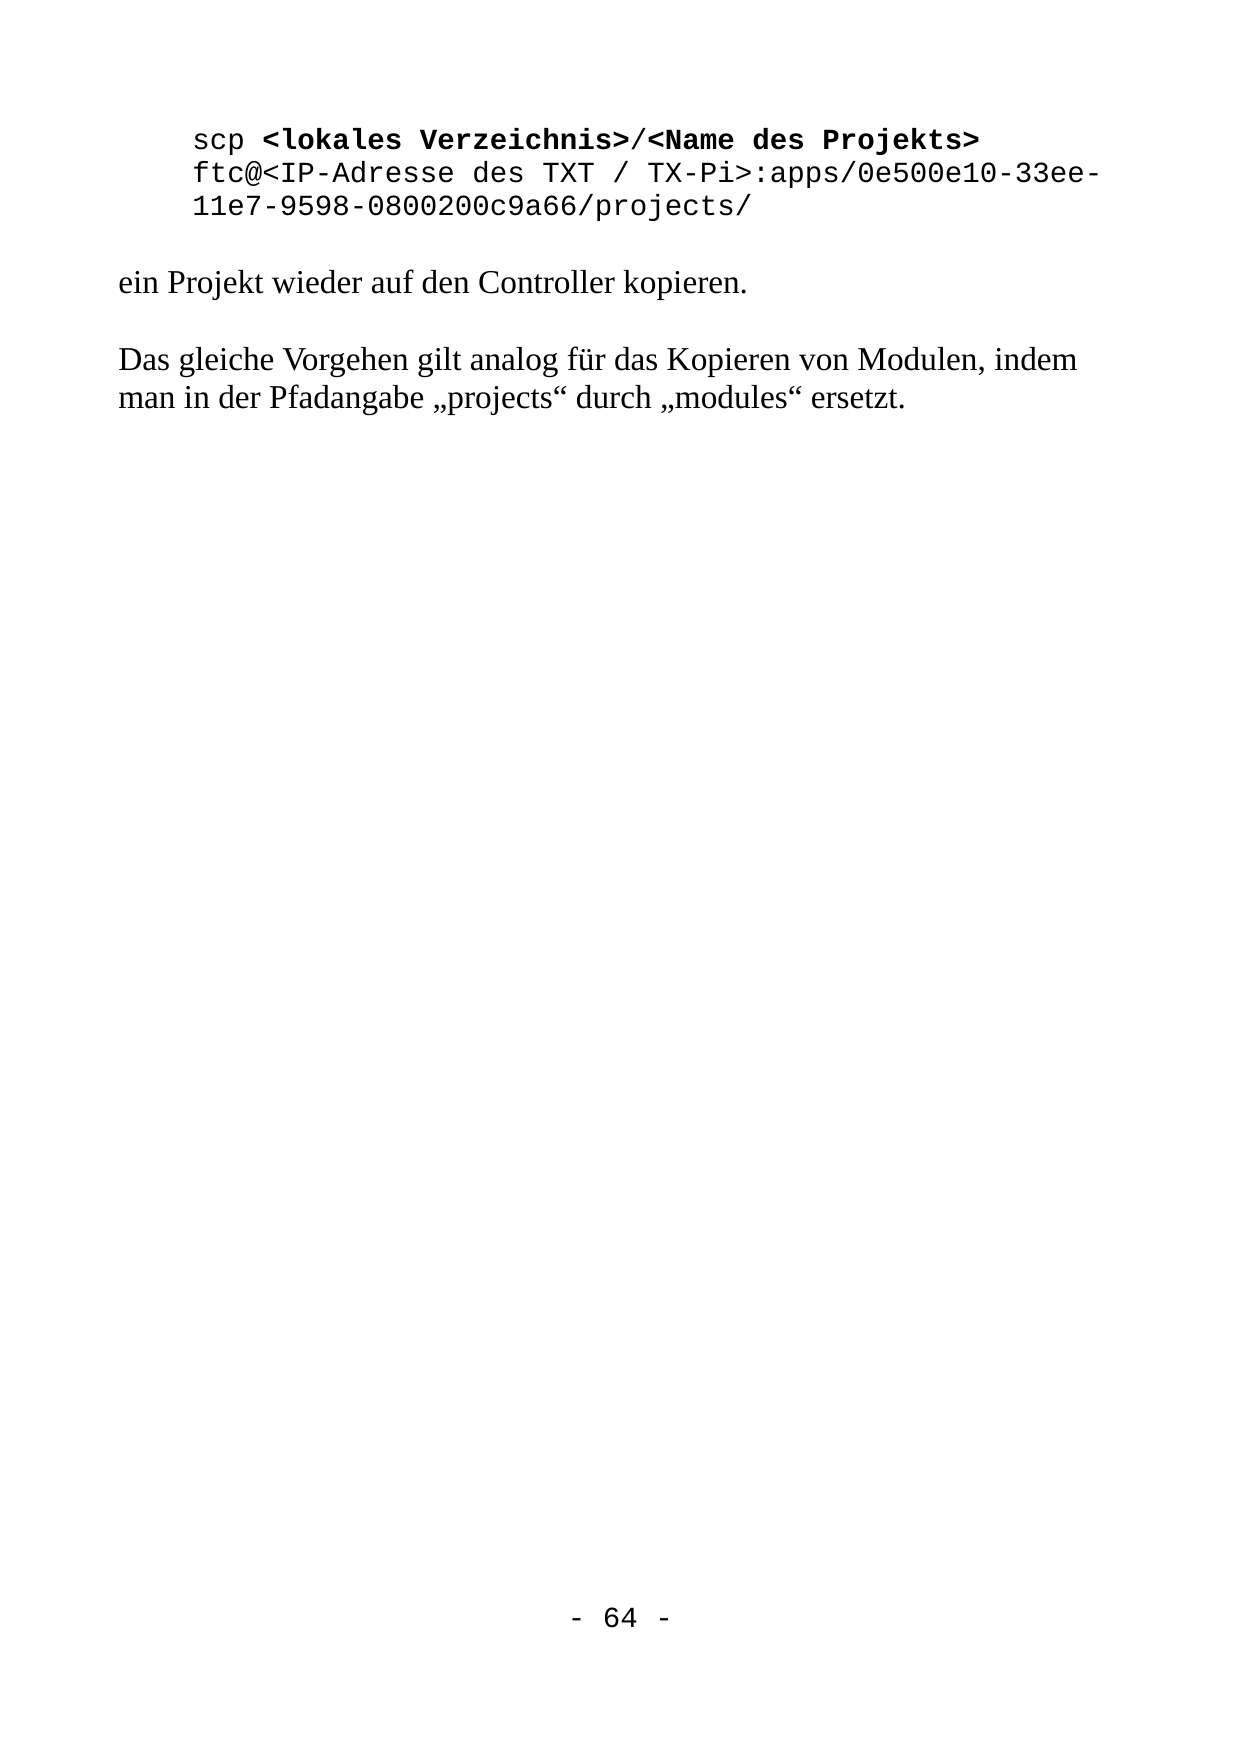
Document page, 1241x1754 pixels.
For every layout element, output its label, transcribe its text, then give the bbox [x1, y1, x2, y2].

text scp <lokales Verzeichnis>/<Name des Projekts> [118, 118, 1122, 158]
text Das gleiche Vorgehen gilt analog für das Kopieren von Modulen, indem man in der Pfadangabe „projects“ durch „modules“ ersetzt. [118, 339, 1122, 416]
text ftc@<IP-Adresse des TXT / TX-Pi>:apps/0e500e10-33ee- 11e7-9598-0800200c9a66/projects/ [118, 158, 1122, 224]
text ein Projekt wieder auf den Controller kopieren. [118, 262, 1122, 301]
